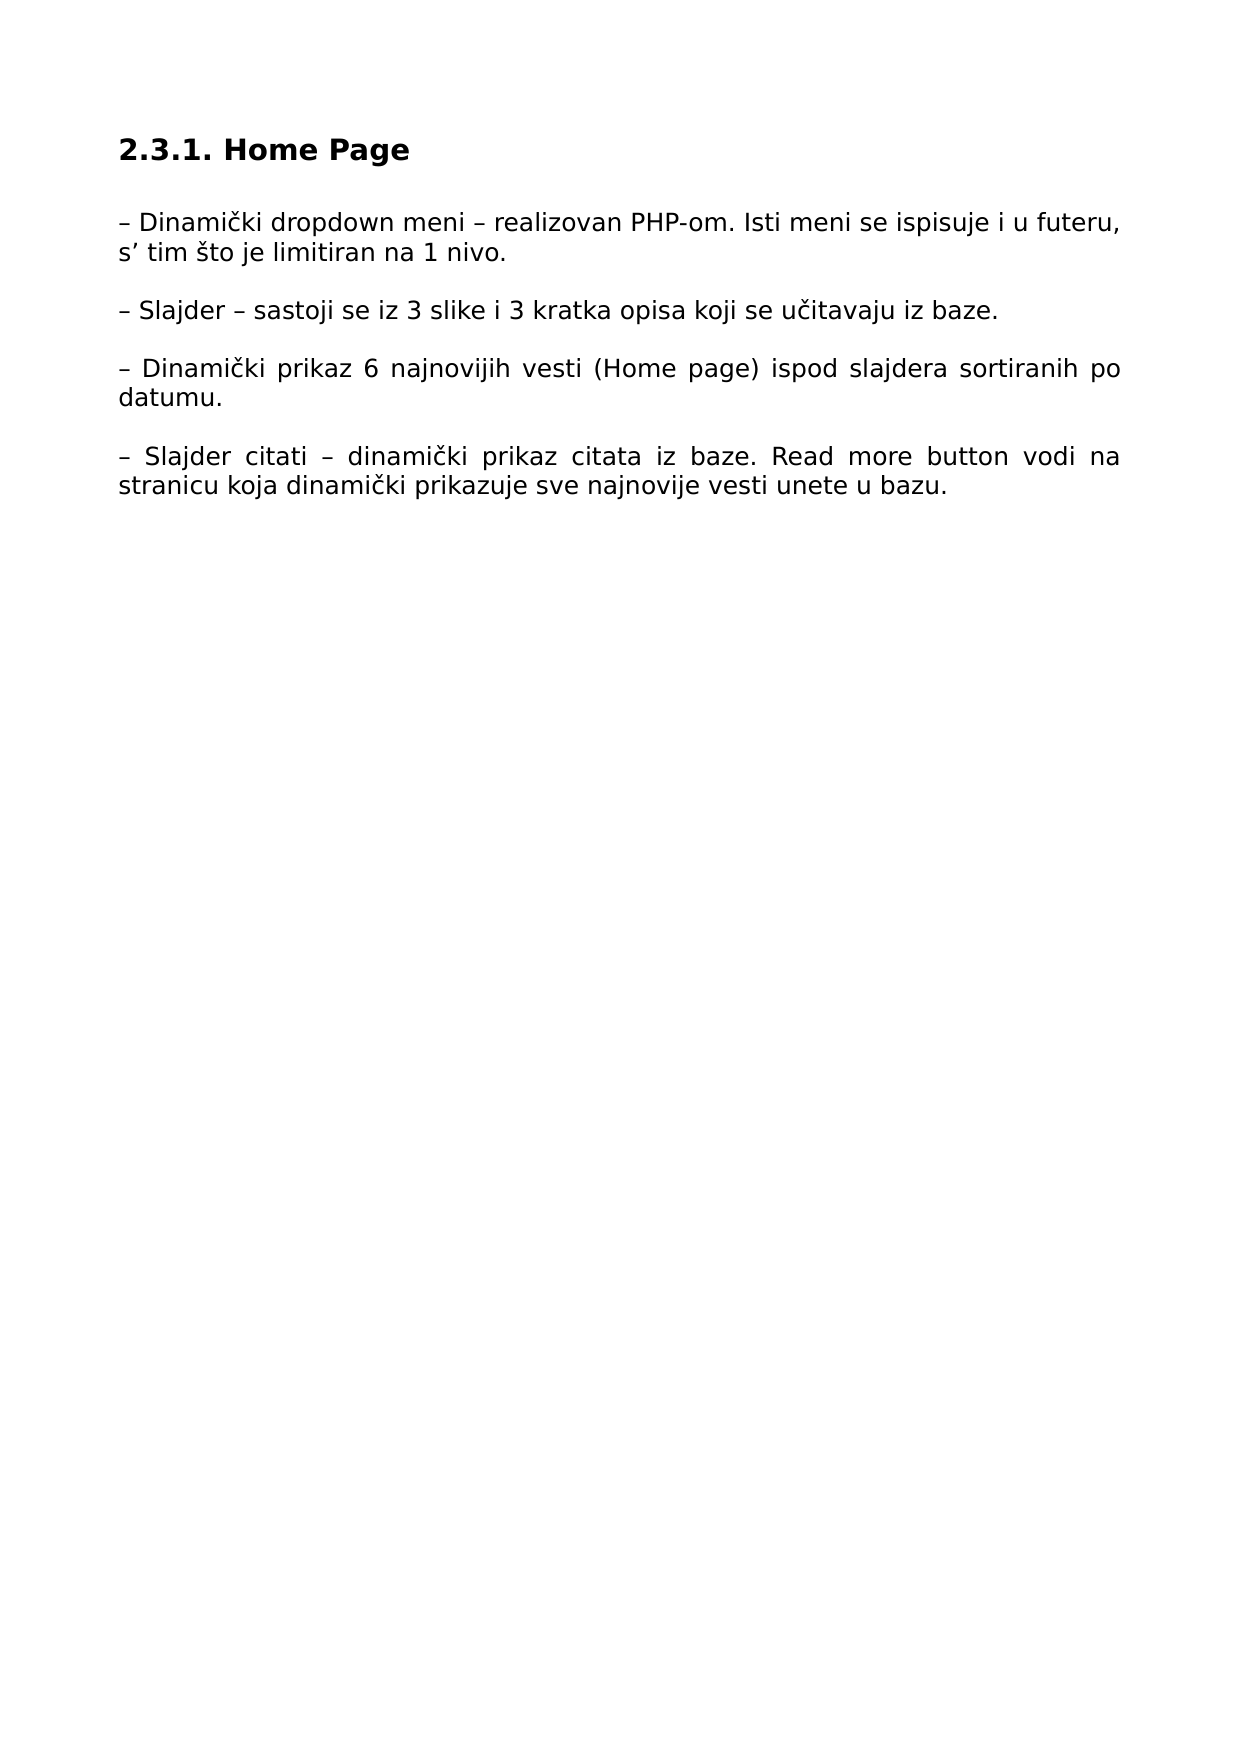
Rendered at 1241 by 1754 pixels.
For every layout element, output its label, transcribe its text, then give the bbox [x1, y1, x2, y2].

text – Dinamički dropdown meni – realizovan PHP-om. Isti meni se ispisuje i u futeru, s’ tim što je limitiran na 1 nivo. [118, 208, 1122, 267]
subtitle 2.3.1. Home Page [118, 133, 1122, 167]
text – Dinamički prikaz 6 najnovijih vesti (Home page) ispod slajdera sortiranih po datumu. [118, 354, 1122, 413]
text – Slajder citati – dinamički prikaz citata iz baze. Read more button vodi na stranicu koja dinamički prikazuje sve najnovije vesti unete u bazu. [118, 442, 1122, 500]
text – Slajder – sastoji se iz 3 slike i 3 kratka opisa koji se učitavaju iz baze. [118, 296, 1122, 325]
